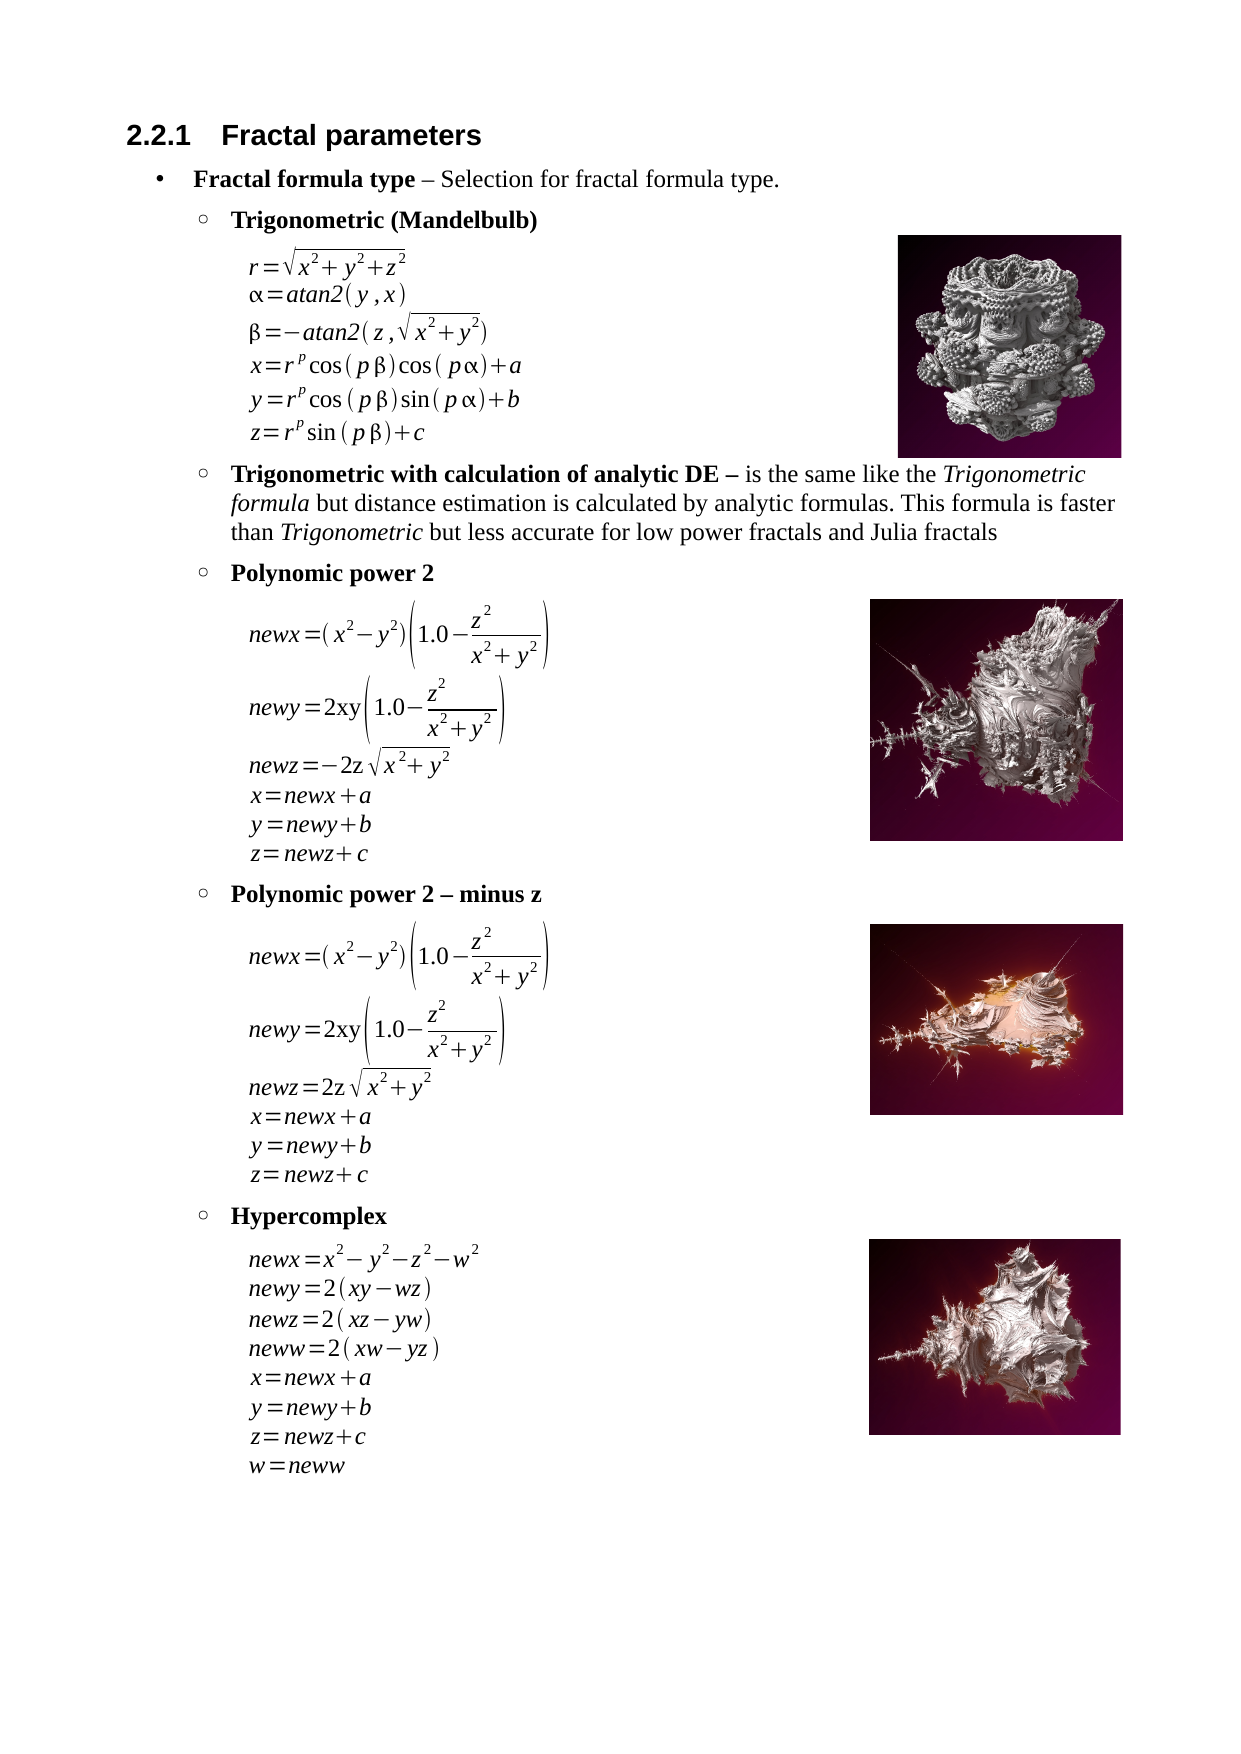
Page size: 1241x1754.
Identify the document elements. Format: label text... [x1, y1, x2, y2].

list Trigonometric with calculation of analytic DE – is the same like the Trigonometric formula but distance estimation is calculated by analytic formulas. This formula is faster than Trigonometric but less accurate for low power fractals and Julia fractals [193, 459, 1122, 545]
list Fractal formula type – Selection for fractal formula type. [156, 164, 1122, 193]
picture [897, 235, 1122, 458]
subtitle Fractal parameters [118, 118, 1122, 152]
list Polynomic power 2 – minus z [193, 879, 1122, 908]
list Hypercomplex [193, 1201, 1122, 1229]
picture [870, 924, 1124, 1115]
list Trigonometric (Mandelbulb) [193, 205, 1122, 234]
picture [870, 599, 1123, 841]
list Polynomic power 2 [193, 558, 1122, 587]
picture [869, 1239, 1121, 1435]
